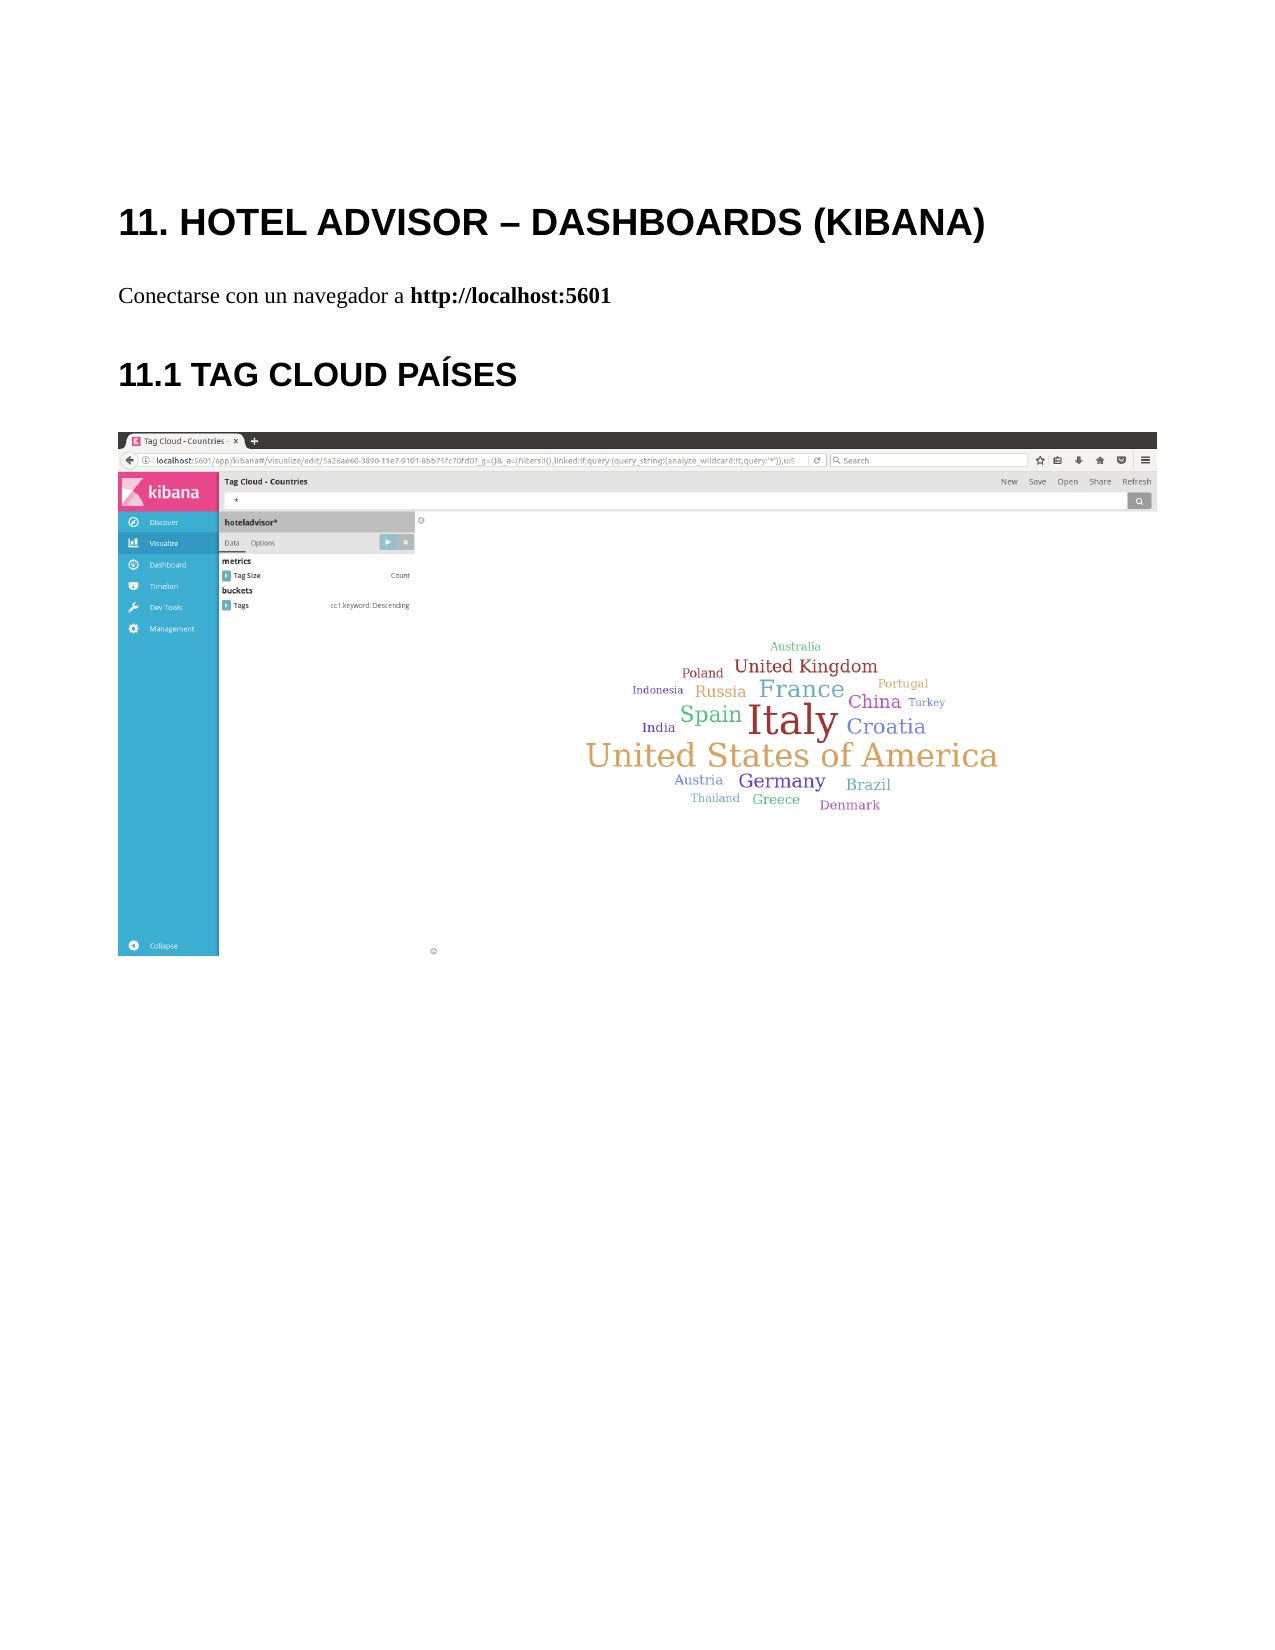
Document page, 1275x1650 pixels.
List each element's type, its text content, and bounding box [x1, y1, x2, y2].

text Conectarse con un navegador a http://localhost:5601 [118, 282, 1157, 308]
picture [118, 432, 1157, 956]
subtitle 11. HOTEL ADVISOR – DASHBOARDS (KIBANA) [118, 199, 1157, 243]
subtitle 11.1 TAG CLOUD PAÍSES [118, 355, 1157, 394]
